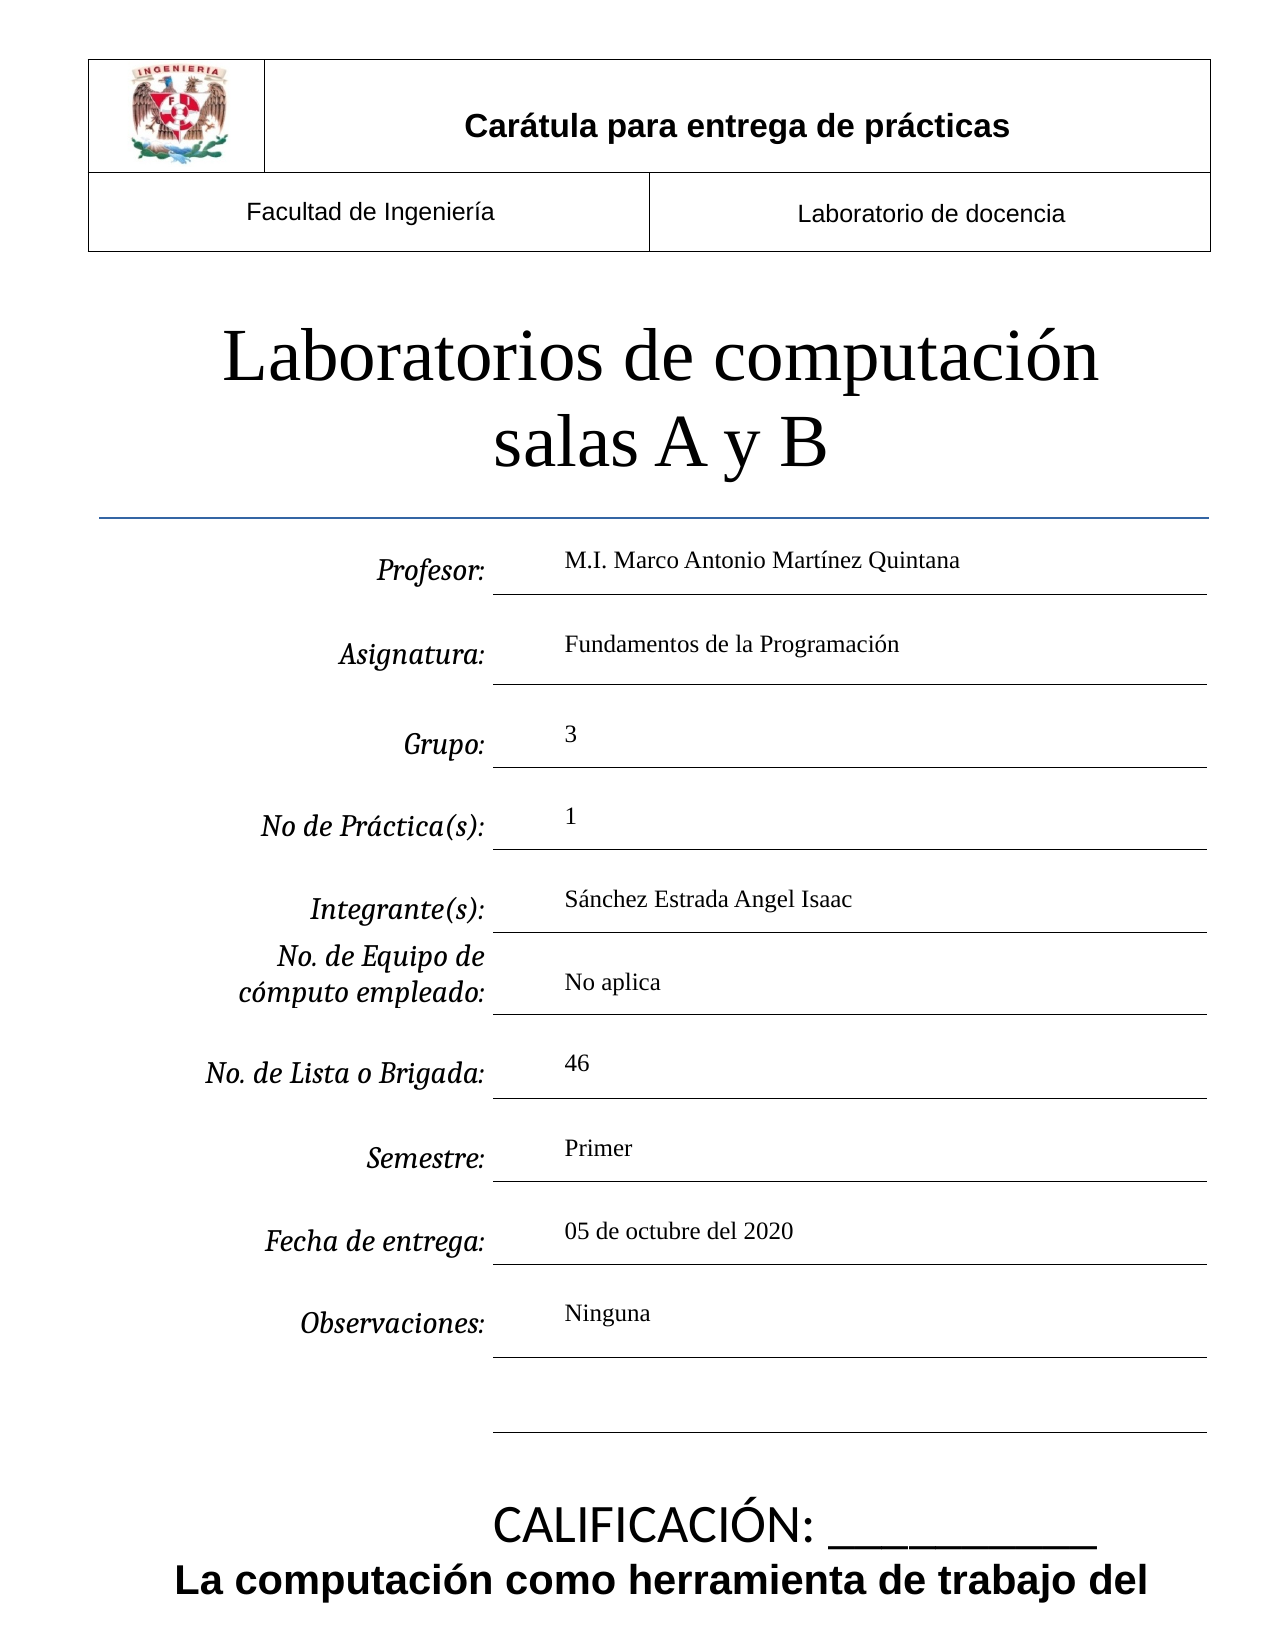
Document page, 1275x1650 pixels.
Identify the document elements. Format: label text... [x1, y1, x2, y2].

table_cell Facultad de Ingeniería [89, 173, 649, 251]
table_cell Grupo: [118, 684, 493, 766]
table_header [493, 511, 1207, 517]
text Laboratorios de computación [118, 310, 1205, 396]
table_cell Sánchez Estrada Angel Isaac [493, 850, 1207, 932]
table_header M.I. Marco Antonio Martínez Quintana [493, 519, 1207, 594]
table_cell 1 [493, 768, 1207, 849]
table_cell Fundamentos de la Programación [493, 595, 1207, 684]
table_cell Fecha de entrega: [118, 1181, 493, 1263]
text La computación como herramienta de trabajo del [118, 1556, 1205, 1604]
table_cell 46 [493, 1015, 1207, 1098]
table_cell No. de Lista o Brigada: [118, 1014, 493, 1098]
table_header Profesor: [118, 519, 493, 594]
table_cell Asignatura: [118, 594, 493, 684]
table_cell No de Práctica(s): [118, 766, 493, 849]
text salas A y B [118, 396, 1205, 482]
table_cell Primer [493, 1099, 1207, 1181]
text CALIFICACIÓN: __________ [118, 1489, 1205, 1556]
table_header [118, 511, 493, 517]
table_cell [118, 1357, 493, 1432]
table_cell Laboratorio de docencia [650, 173, 1210, 251]
table_cell No aplica [493, 933, 1207, 1013]
table_cell No. de Equipo de cómputo empleado: [118, 932, 493, 1013]
table_cell [493, 1358, 1207, 1432]
table_cell Semestre: [118, 1098, 493, 1181]
table_header Carátula para entrega de prácticas [265, 60, 1210, 172]
table_cell Ninguna [493, 1265, 1207, 1357]
table_cell 3 [493, 685, 1207, 766]
table_cell Observaciones: [118, 1264, 493, 1357]
table_cell 05 de octubre del 2020 [493, 1182, 1207, 1263]
table_header [89, 60, 264, 172]
table_cell Integrante(s): [118, 849, 493, 932]
